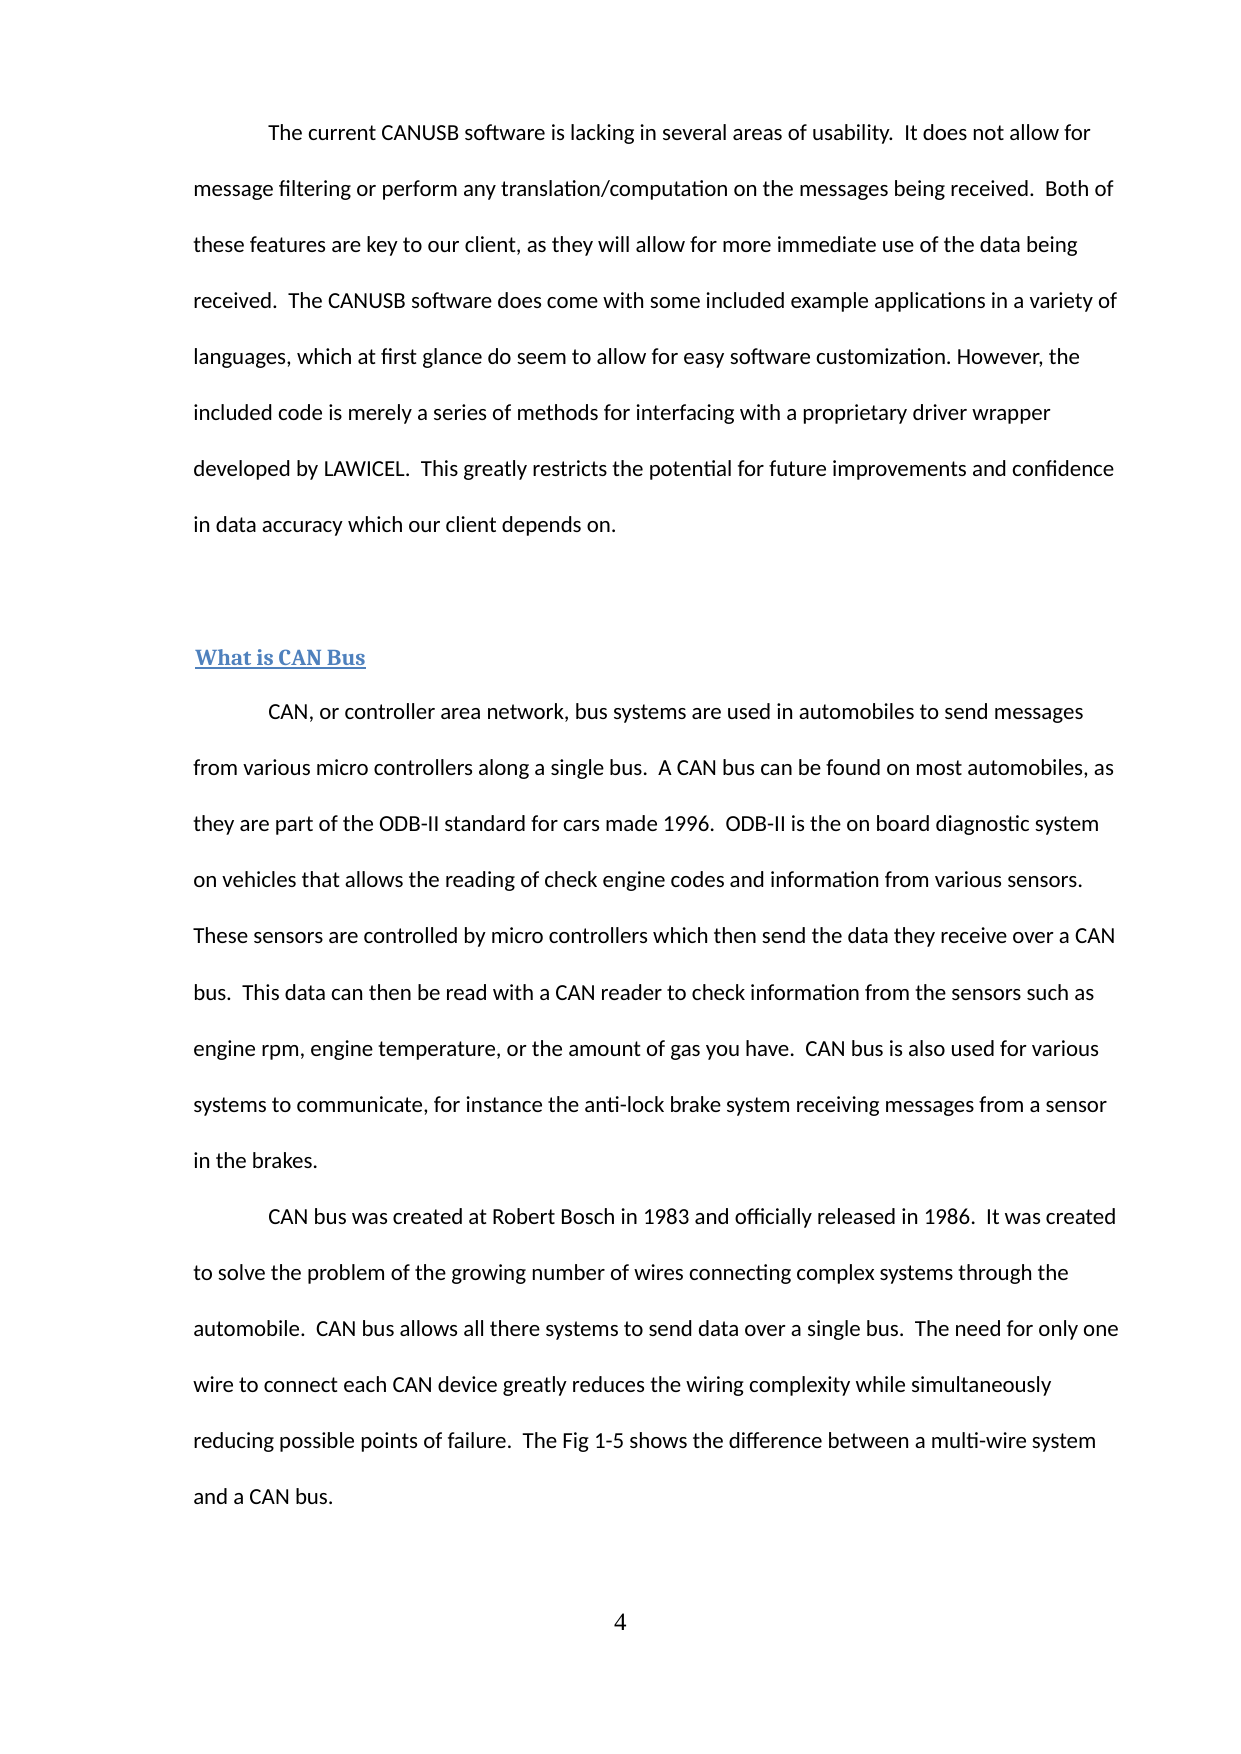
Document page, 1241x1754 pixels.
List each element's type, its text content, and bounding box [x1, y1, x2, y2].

text CAN, or controller area network, bus systems are used in automobiles to send messages from various micro controllers along a single bus. A CAN bus can be found on most automobiles, as they are part of the ODB-II standard for cars made 1996. ODB-II is the on board diagnostic system on vehicles that allows the reading of check engine codes and information from various sensors. These sensors are controlled by micro controllers which then send the data they receive over a CAN bus. This data can then be read with a CAN reader to check information from the sensors such as engine rpm, engine temperature, or the amount of gas you have. CAN bus is also used for various systems to communicate, for instance the anti-lock brake system receiving messages from a sensor in the brakes. [193, 697, 1122, 1174]
subtitle What is CAN Bus [120, 645, 1122, 671]
text CAN bus was created at Robert Bosch in 1983 and officially released in 1986. It was created to solve the problem of the growing number of wires connecting complex systems through the automobile. CAN bus allows all there systems to send data over a single bus. The need for only one wire to connect each CAN device greatly reduces the wiring complexity while simultaneously reducing possible points of failure. The Fig 1-5 shows the difference between a multi-wire system and a CAN bus. [193, 1202, 1122, 1510]
text The current CANUSB software is lacking in several areas of usability. It does not allow for message filtering or perform any translation/computation on the messages being received. Both of these features are key to our client, as they will allow for more immediate use of the data being received. The CANUSB software does come with some included example applications in a variety of languages, which at first glance do seem to allow for easy software customization. However, the included code is merely a series of methods for interfacing with a proprietary driver wrapper developed by LAWICEL. This greatly restricts the potential for future improvements and confidence in data accuracy which our client depends on. [193, 118, 1122, 538]
